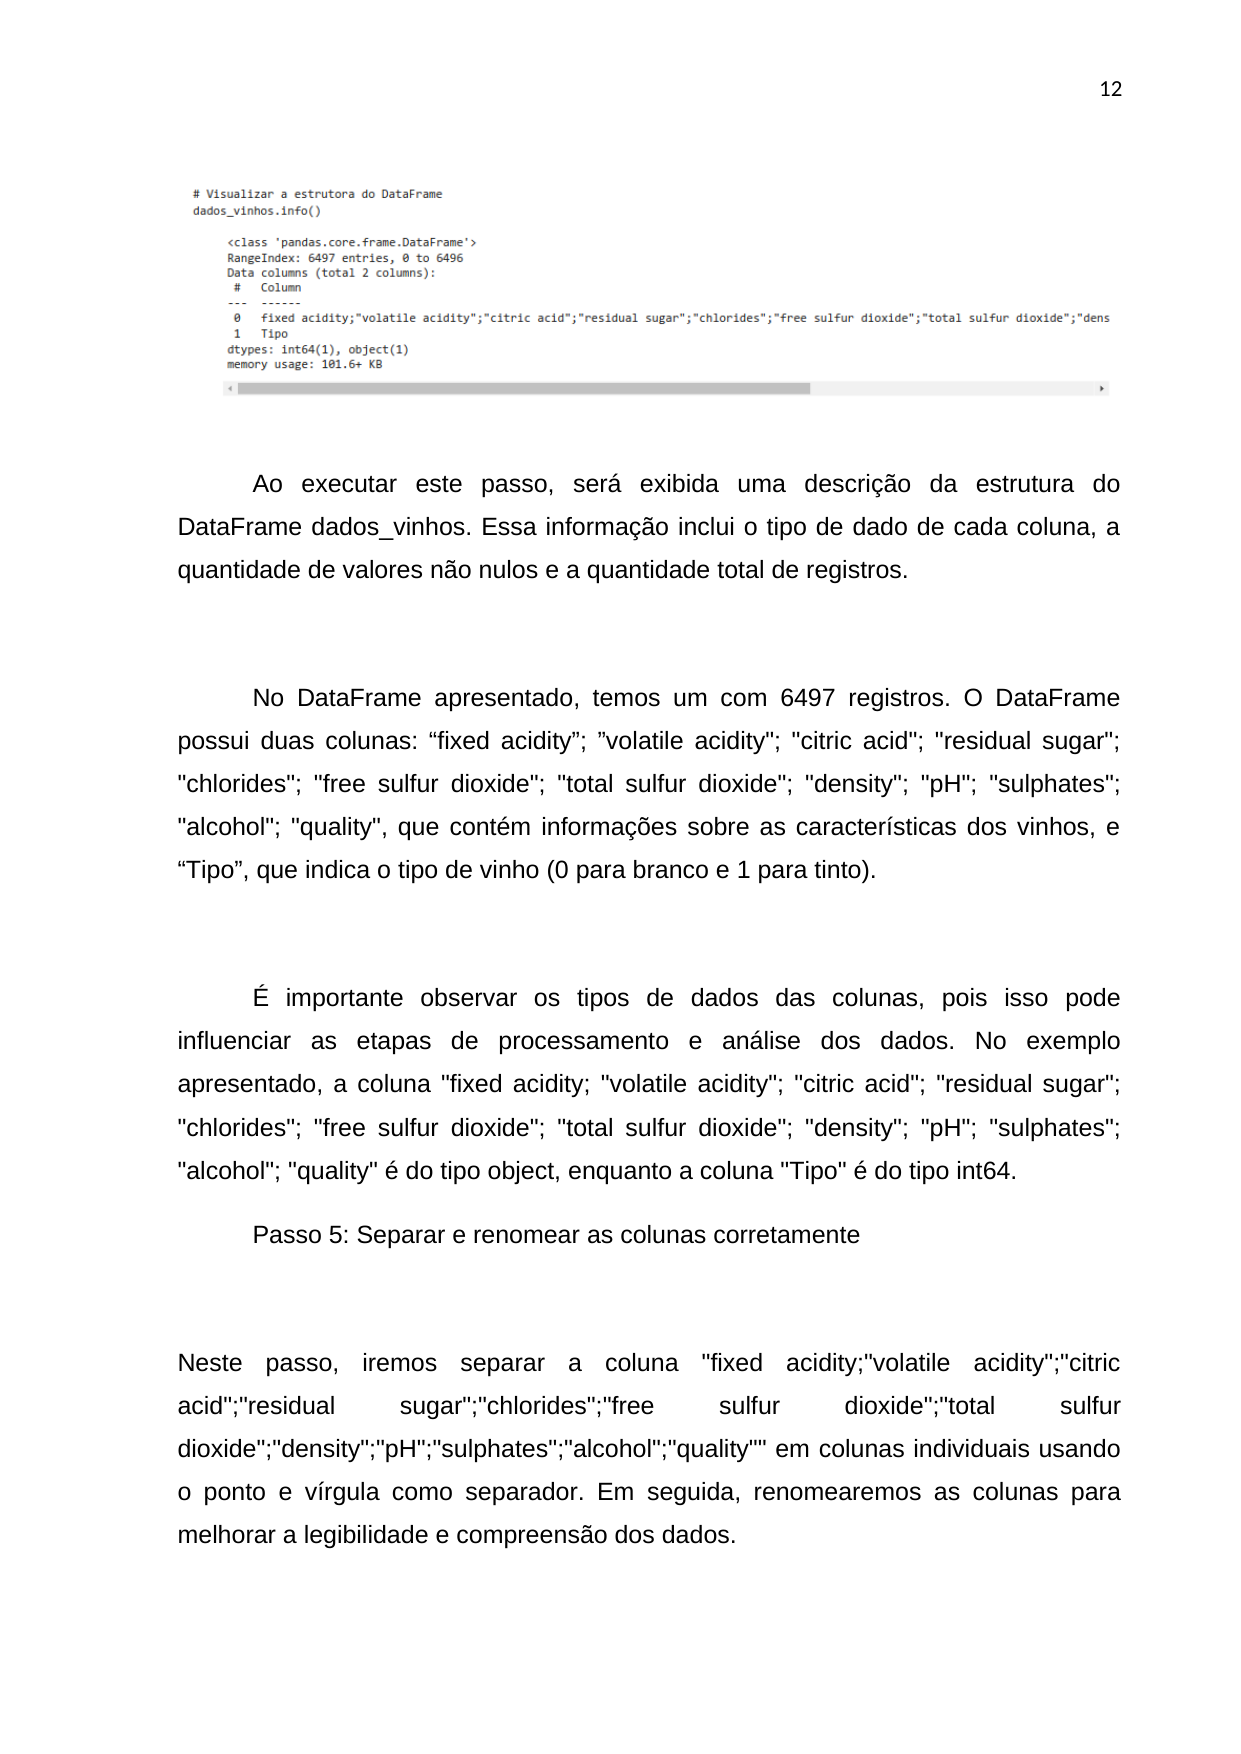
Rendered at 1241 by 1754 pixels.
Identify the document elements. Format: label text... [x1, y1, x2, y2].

text No DataFrame apresentado, temos um com 6497 registros. O DataFrame possui duas colunas: “fixed acidity”; ”volatile acidity"; "citric acid"; "residual sugar"; "chlorides"; "free sulfur dioxide"; "total sulfur dioxide"; "density"; "pH"; "sulphates"; "alcohol"; "quality", que contém informações sobre as características dos vinhos, e “Tipo”, que indica o tipo de vinho (0 para branco e 1 para tinto). [177, 683, 1122, 884]
picture [177, 177, 1123, 406]
text Neste passo, iremos separar a coluna "fixed acidity;"volatile acidity";"citric acid";"residual sugar";"chlorides";"free sulfur dioxide";"total sulfur dioxide";"density";"pH";"sulphates";"alcohol";"quality"" em colunas individuais usando o ponto e vírgula como separador. Em seguida, renomearemos as colunas para melhorar a legibilidade e compreensão dos dados. [177, 1347, 1122, 1549]
text Passo 5: Separar e renomear as colunas corretamente [177, 1219, 1122, 1248]
text Ao executar este passo, será exibida uma descrição da estrutura do DataFrame dados_vinhos. Essa informação inclui o tipo de dado de cada coluna, a quantidade de valores não nulos e a quantidade total de registros. [177, 468, 1122, 583]
text É importante observar os tipos de dados das colunas, pois isso pode influenciar as etapas de processamento e análise dos dados. No exemplo apresentado, a coluna "fixed acidity; "volatile acidity"; "citric acid"; "residual sugar"; "chlorides"; "free sulfur dioxide"; "total sulfur dioxide"; "density"; "pH"; "sulphates"; "alcohol"; "quality" é do tipo object, enquanto a coluna "Tipo" é do tipo int64. [177, 983, 1122, 1184]
